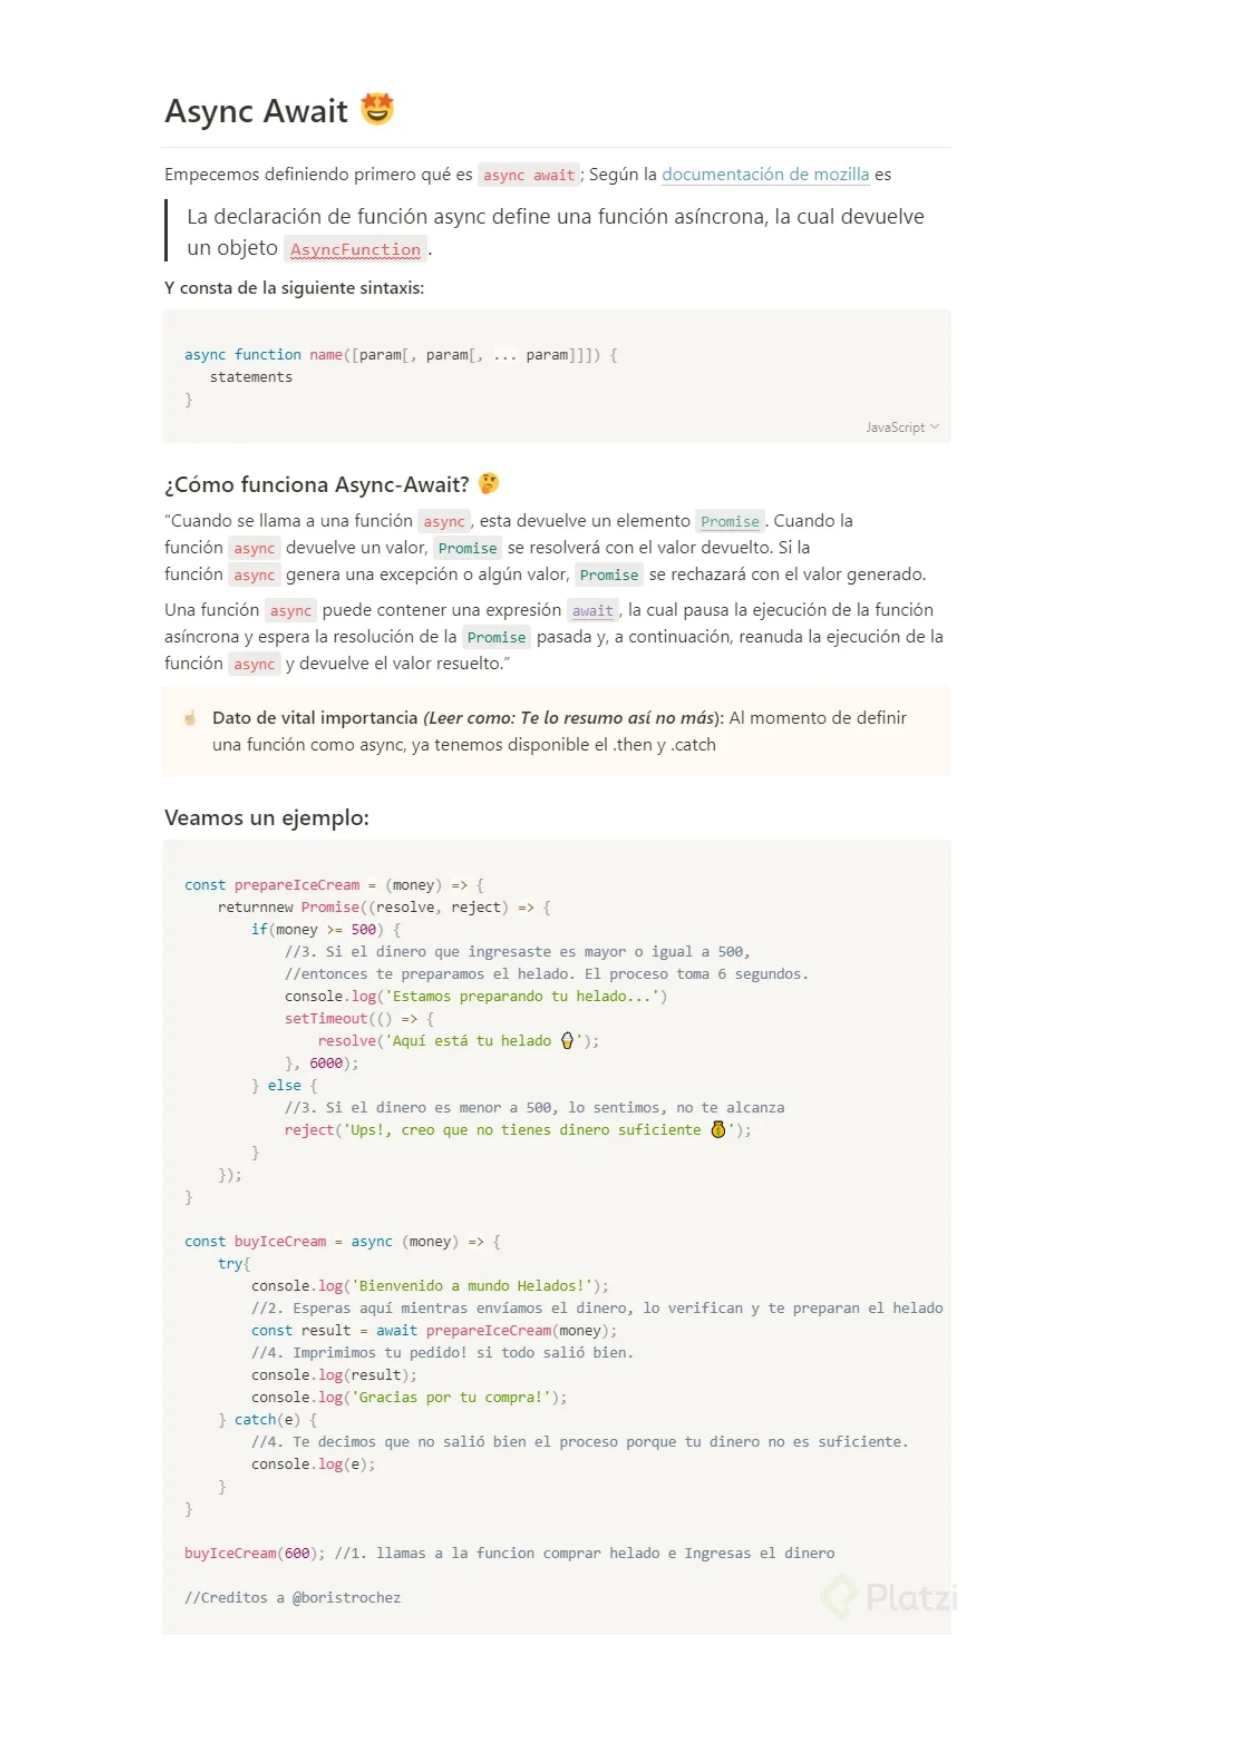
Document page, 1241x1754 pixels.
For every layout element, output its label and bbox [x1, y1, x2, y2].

picture [141, 80, 966, 1635]
